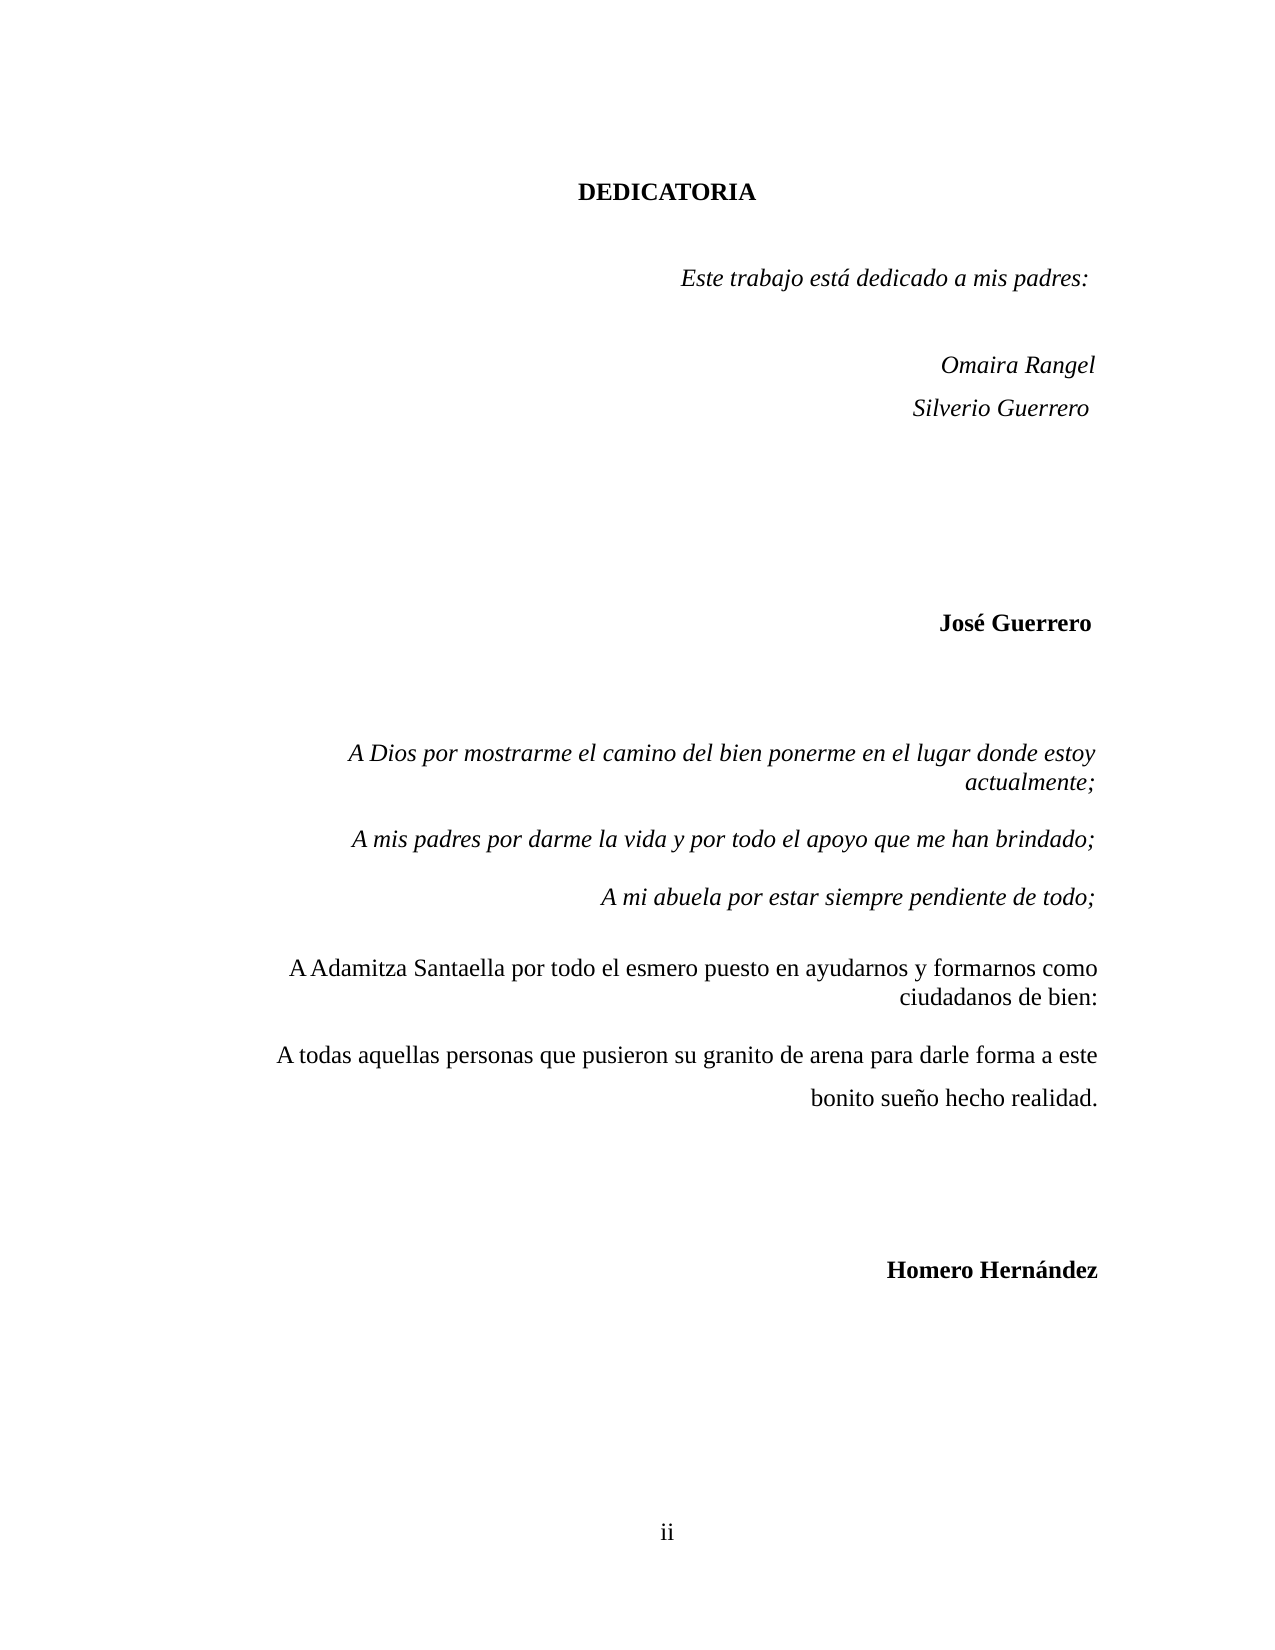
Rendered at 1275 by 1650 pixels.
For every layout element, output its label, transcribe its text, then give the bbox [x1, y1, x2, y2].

text A mi abuela por estar siempre pendiente de todo; [236, 882, 1098, 910]
text A mis padres por darme la vida y por todo el apoyo que me han brindado; [236, 824, 1098, 853]
text A Adamitza Santaella por todo el esmero puesto en ayudarnos y formarnos como ciudadanos de bien: [236, 953, 1098, 1011]
text Este trabajo está dedicado a mis padres: [236, 263, 1098, 292]
text Silverio Guerrero [236, 393, 1098, 422]
text A Dios por mostrarme el camino del bien ponerme en el lugar donde estoy actualmente; [236, 738, 1098, 795]
text A todas aquellas personas que pusieron su granito de arena para darle forma a este bonito sueño hecho realidad. [236, 1040, 1098, 1112]
text Omaira Rangel [236, 350, 1098, 378]
text Homero Hernández [236, 1255, 1098, 1284]
text José Guerrero [236, 608, 1098, 637]
text DEDICATORIA [236, 177, 1098, 206]
